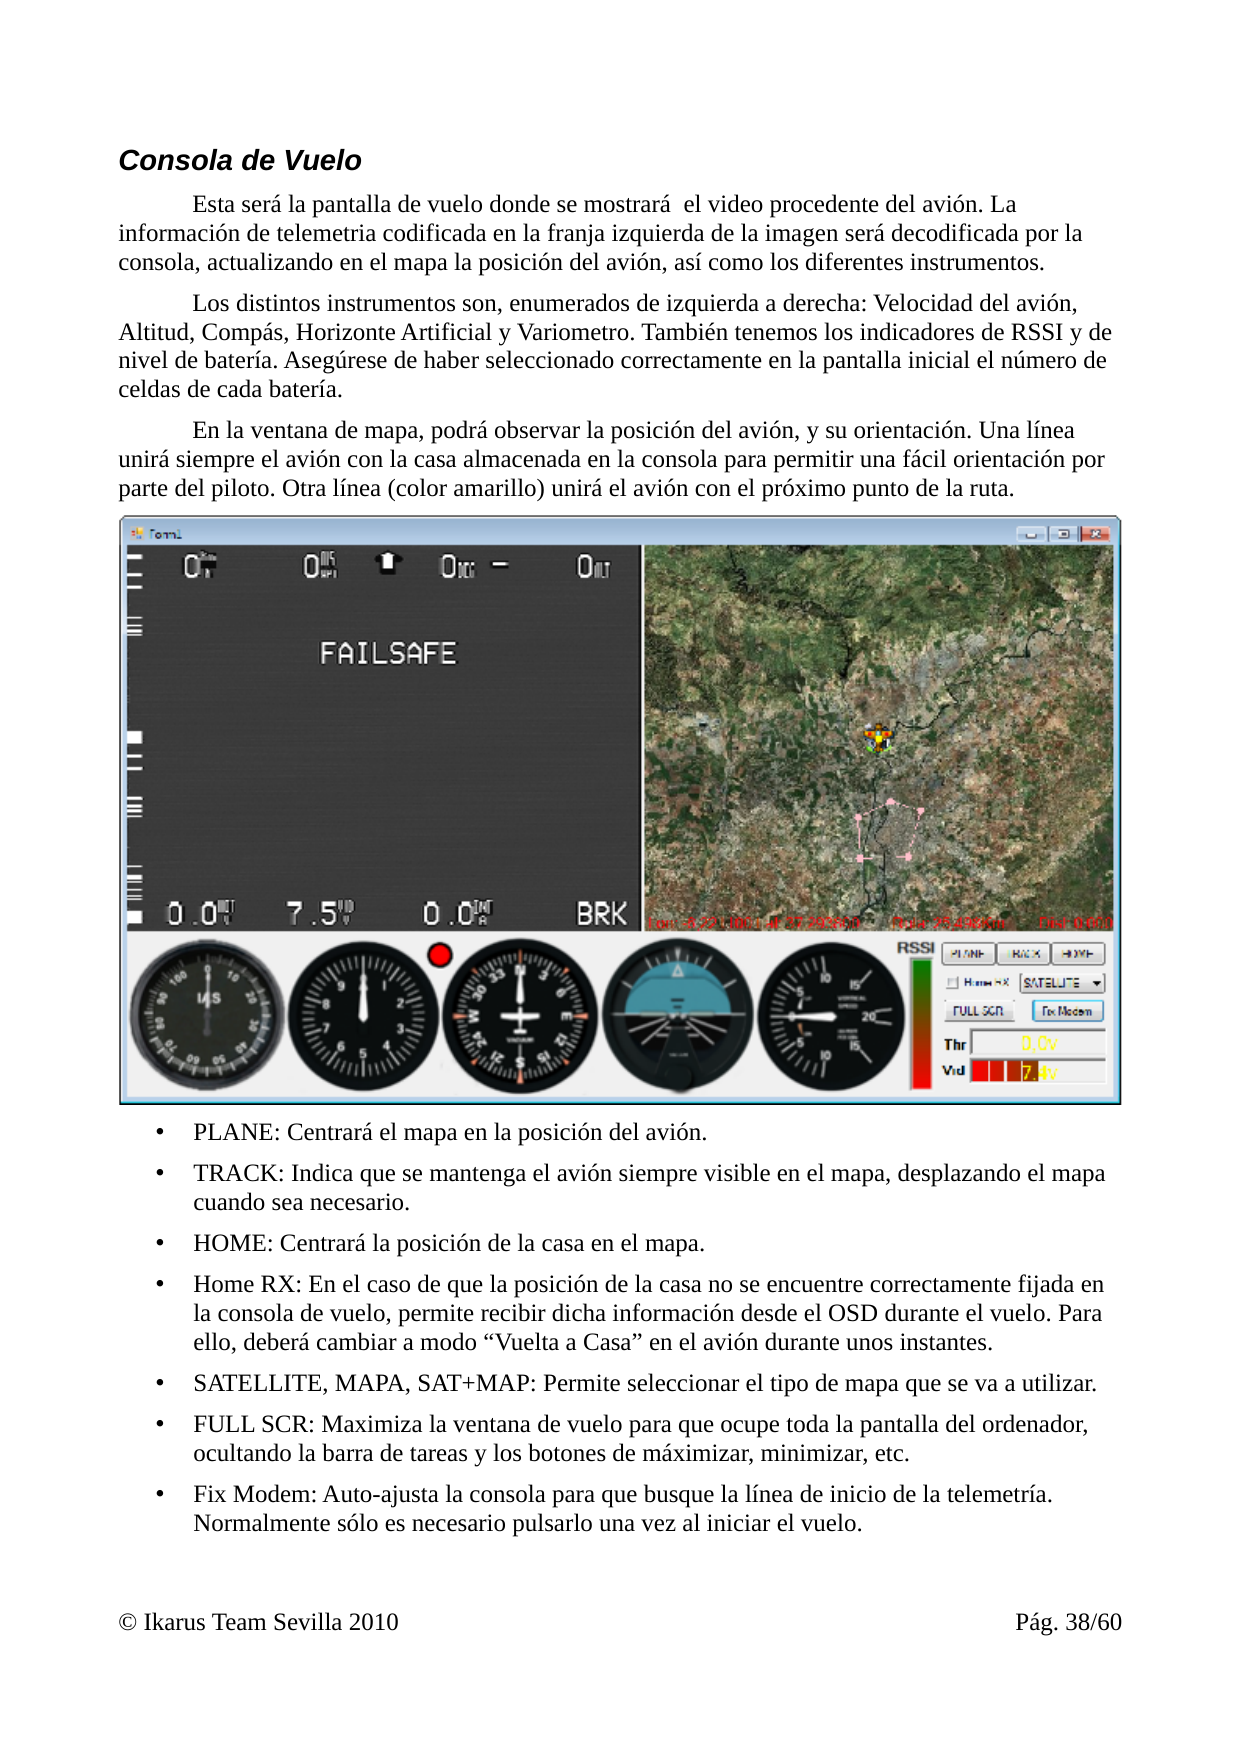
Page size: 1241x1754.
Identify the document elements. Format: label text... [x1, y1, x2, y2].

subtitle Consola de Vuelo [118, 143, 1122, 177]
list PLANE: Centrará el mapa en la posición del avión. [156, 1117, 1122, 1146]
list Home RX: En el caso de que la posición de la casa no se encuentre correctamente fijada en la consola de vuelo, permite recibir dicha información desde el OSD durante el vuelo. Para ello, deberá cambiar a modo “Vuelta a Casa” en el avión durante unos instantes. [156, 1269, 1122, 1356]
list SATELLITE, MAPA, SAT+MAP: Permite seleccionar el tipo de mapa que se va a utilizar. [156, 1368, 1122, 1397]
list HOME: Centrará la posición de la casa en el mapa. [156, 1228, 1122, 1257]
text En la ventana de mapa, podrá observar la posición del avión, y su orientación. Una línea unirá siempre el avión con la casa almacenada en la consola para permitir una fácil orientación por parte del piloto. Otra línea (color amarillo) unirá el avión con el próximo punto de la ruta. [118, 415, 1122, 502]
text Los distintos instrumentos son, enumerados de izquierda a derecha: Velocidad del avión, Altitud, Compás, Horizonte Artificial y Variometro. También tenemos los indicadores de RSSI y de nivel de batería. Asegúrese de haber seleccionado correctamente en la pantalla inicial el número de celdas de cada batería. [118, 288, 1122, 403]
text Esta será la pantalla de vuelo donde se mostrará el video procedente del avión. La información de telemetria codificada en la franja izquierda de la imagen será decodificada por la consola, actualizando en el mapa la posición del avión, así como los diferentes instrumentos. [118, 189, 1122, 275]
list Fix Modem: Auto-ajusta la consola para que busque la línea de inicio de la telemetría. Normalmente sólo es necesario pulsarlo una vez al iniciar el vuelo. [156, 1479, 1122, 1537]
list FULL SCR: Maximiza la ventana de vuelo para que ocupe toda la pantalla del ordenador, ocultando la barra de tareas y los botones de máximizar, minimizar, etc. [156, 1409, 1122, 1467]
picture [118, 514, 1123, 1105]
list TRACK: Indica que se mantenga el avión siempre visible en el mapa, desplazando el mapa cuando sea necesario. [156, 1158, 1122, 1216]
